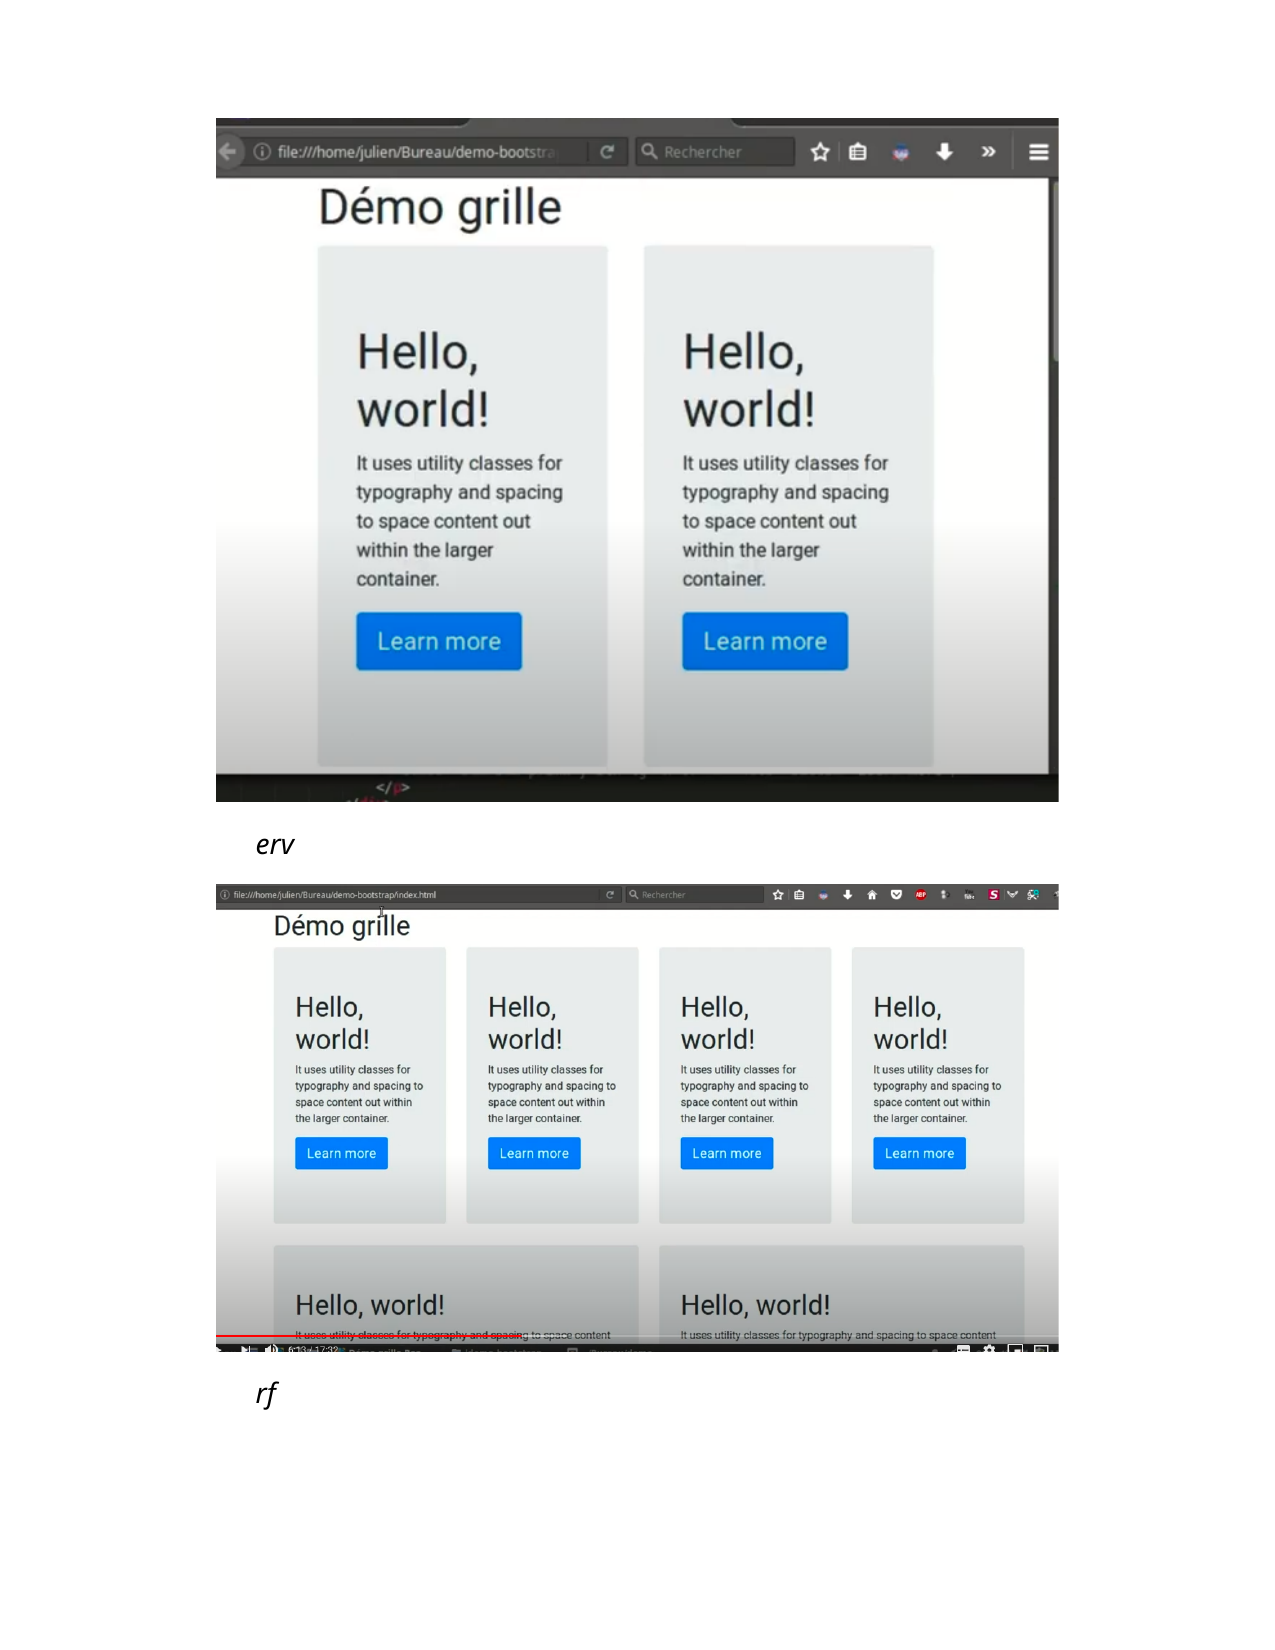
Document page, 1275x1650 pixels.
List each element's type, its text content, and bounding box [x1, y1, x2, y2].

picture [216, 118, 1059, 802]
picture [216, 884, 1059, 1352]
text rf [255, 885, 1098, 1412]
text erv [255, 118, 1098, 863]
